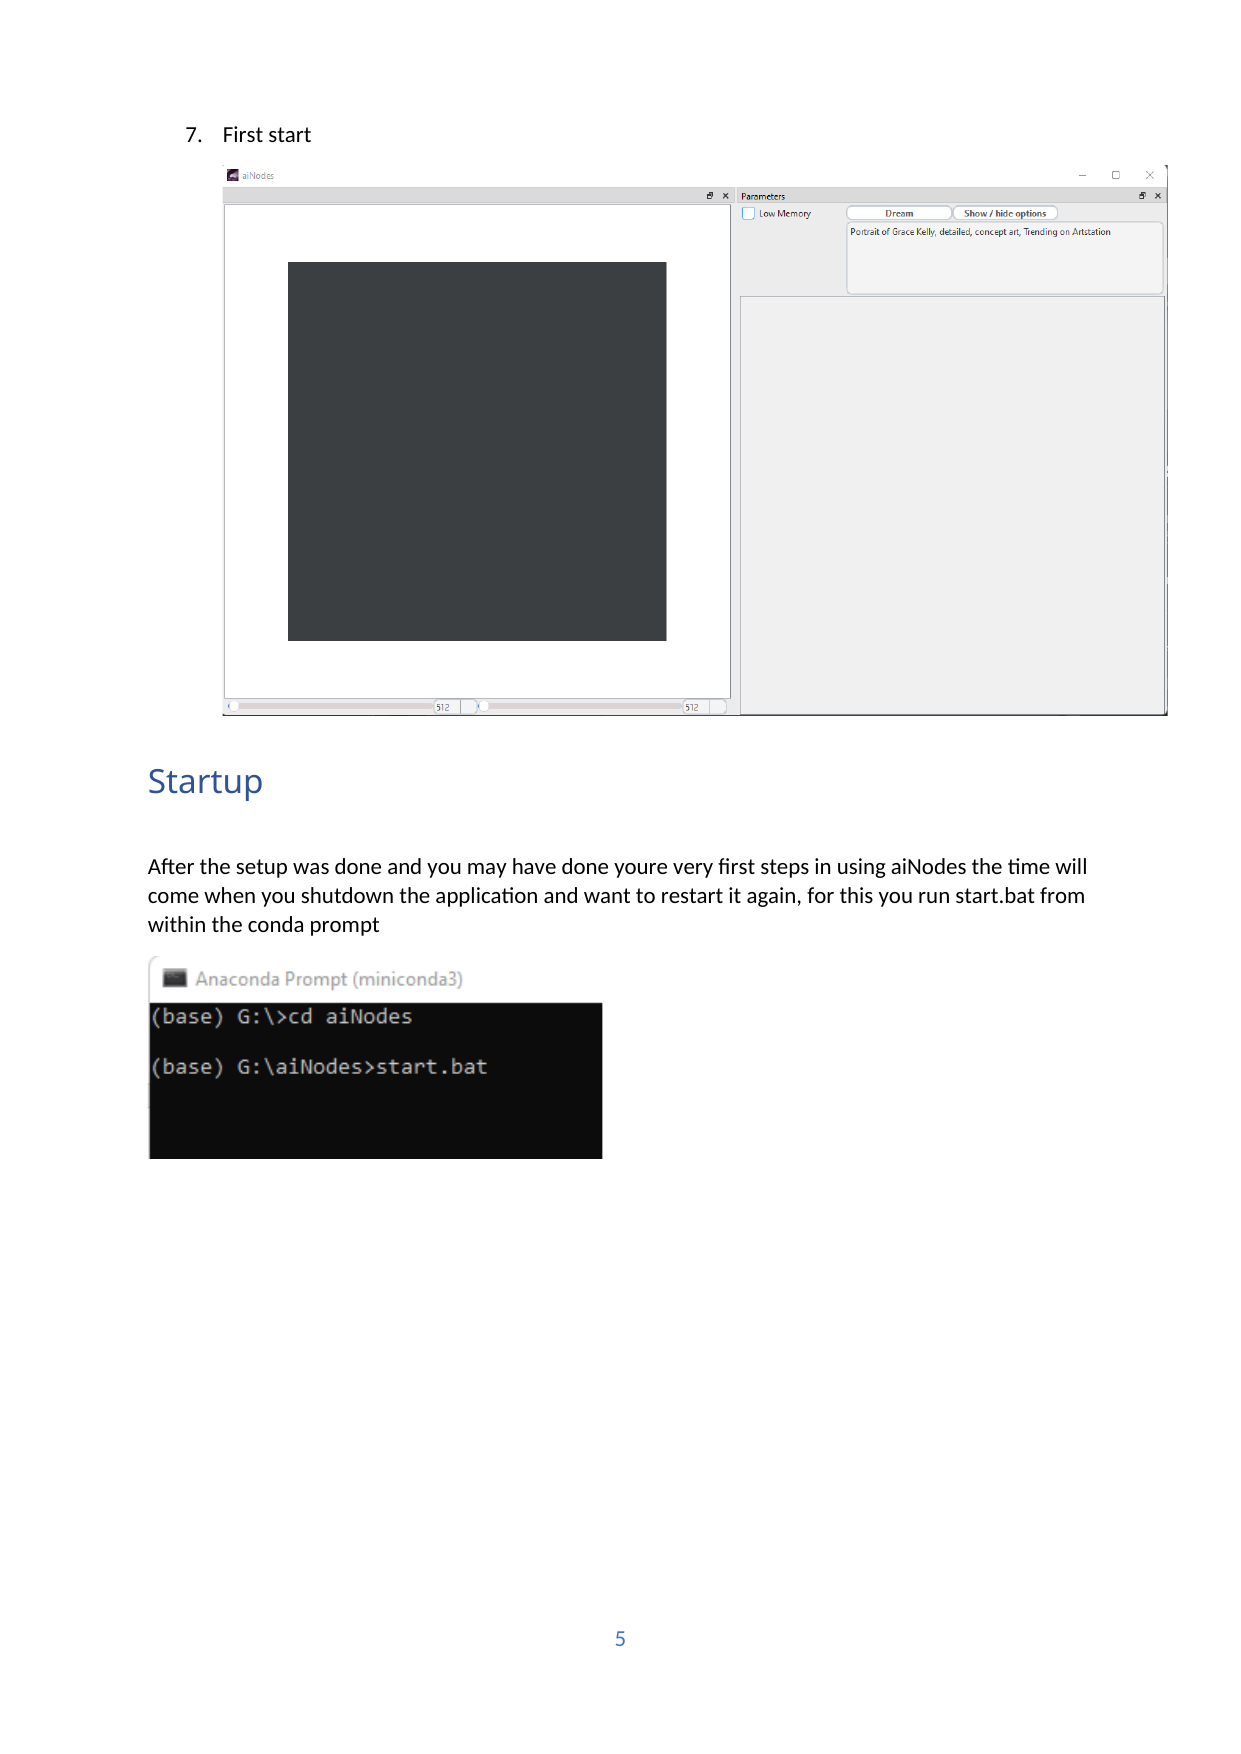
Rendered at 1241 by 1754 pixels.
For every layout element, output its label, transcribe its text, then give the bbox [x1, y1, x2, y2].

subtitle Startup [148, 758, 1093, 803]
list First start [185, 120, 1093, 148]
text After the setup was done and you may have done youre very first steps in using aiNodes the time will come when you shutdown the application and want to restart it again, for this you run start.bat from within the conda prompt [148, 852, 1093, 938]
